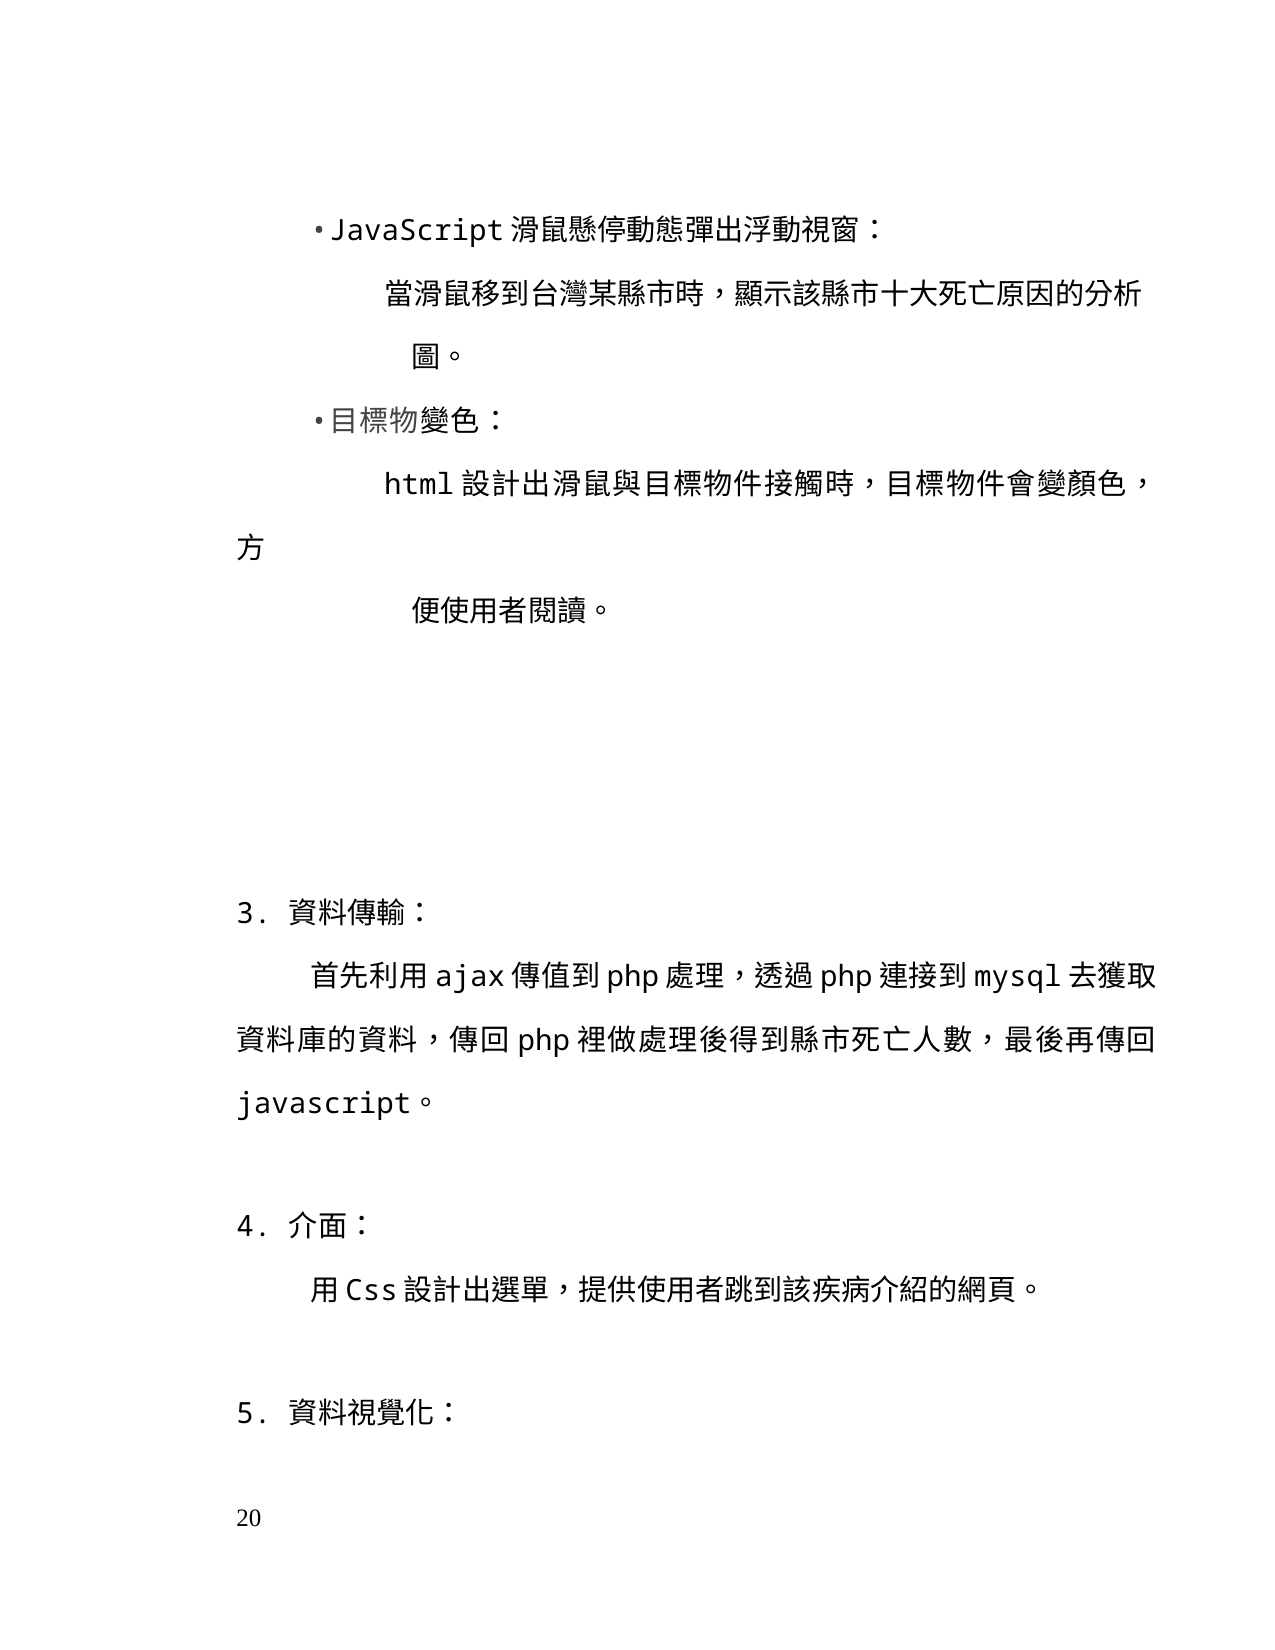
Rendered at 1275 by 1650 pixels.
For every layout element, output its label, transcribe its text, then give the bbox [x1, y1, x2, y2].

text 當滑鼠移到台灣某縣市時，顯示該縣市十大死亡原因的分析 [236, 270, 1157, 313]
text 首先利用ajax傳值到php處理，透過php連接到mysql去獲取資料庫的資料，傳回php裡做處理後得到縣市死亡人數，最後再傳回javascript。 [236, 953, 1157, 1122]
text •目標物變色： [236, 397, 1157, 440]
text html設計出滑鼠與目標物件接觸時，目標物件會變顏色，方 [236, 461, 1157, 567]
text 用Css設計出選單，提供使用者跳到該疾病介紹的網頁。 [236, 1266, 1157, 1309]
text 圖。 [236, 334, 1157, 376]
text 4. 介面： [236, 1203, 1157, 1245]
text 3. 資料傳輸： [236, 889, 1157, 932]
text •JavaScript滑鼠懸停動態彈出浮動視窗： [236, 207, 1157, 249]
text 5. 資料視覺化： [236, 1389, 1157, 1432]
text 便使用者閱讀。 [236, 588, 1157, 630]
